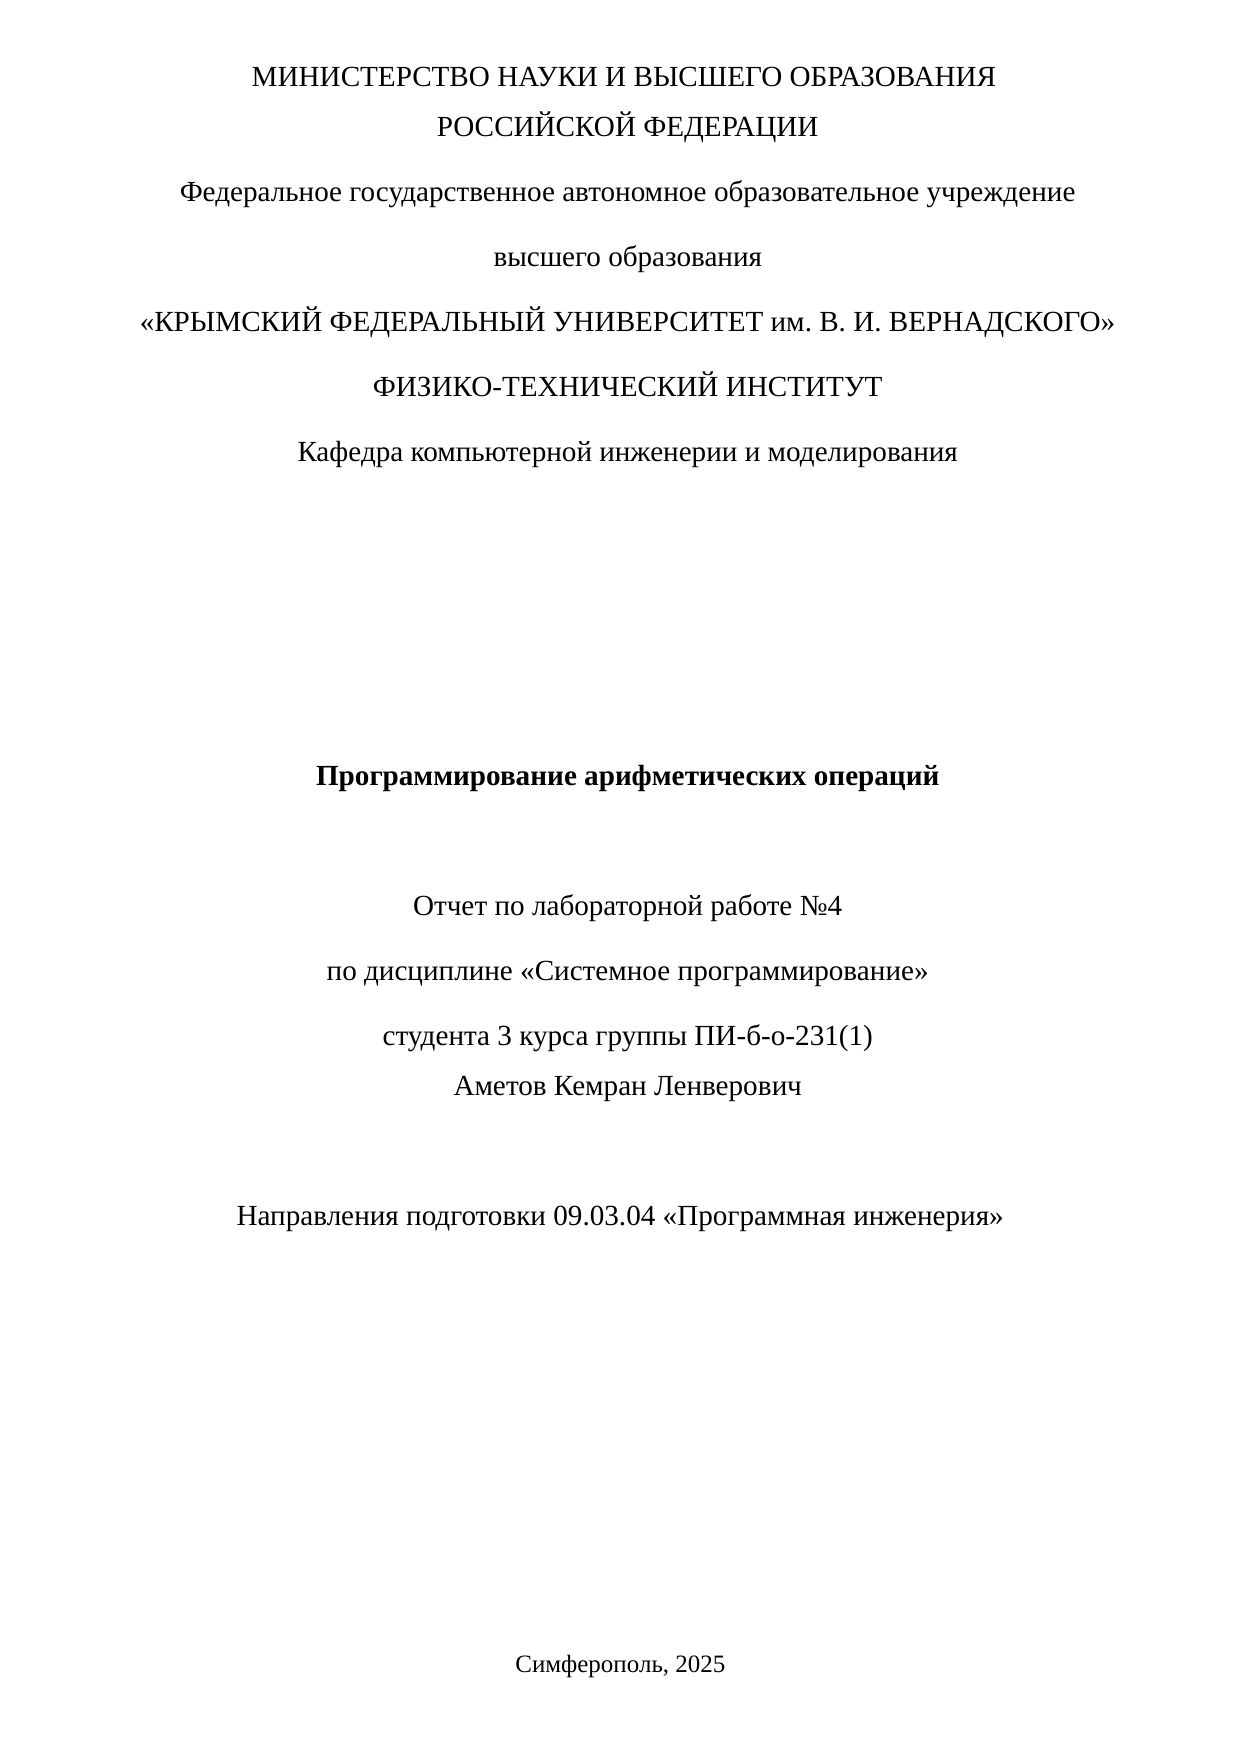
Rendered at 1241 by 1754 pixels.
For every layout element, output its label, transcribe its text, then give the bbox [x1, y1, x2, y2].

text Симферополь, 2025 [59, 1649, 1181, 1677]
text Направления подготовки 09.03.04 «Программная инженерия» [59, 1198, 1181, 1275]
text ФИЗИКО-ТЕХНИЧЕСКИЙ ИНСТИТУТ [59, 369, 1196, 402]
text по дисциплине «Системное программирование» [59, 953, 1196, 987]
text Кафедра компьютерной инженерии и моделирования [59, 434, 1196, 467]
text «КРЫМСКИЙ ФЕДЕРАЛЬНЫЙ УНИВЕРСИТЕТ им. В. И. ВЕРНАДСКОГО» [59, 304, 1196, 338]
text студента 3 курса группы ПИ-б-о-231(1) Аметов Кемран Ленверович [59, 1018, 1196, 1102]
text Программирование арифметических операций [59, 758, 1196, 792]
text Отчет по лабораторной работе №4 [59, 888, 1196, 922]
text высшего образования [59, 239, 1196, 273]
text Федеральное государственное автономное образовательное учреждение [59, 174, 1196, 208]
text МИНИСТЕРСТВО НАУКИ И ВЫСШЕГО ОБРАЗОВАНИЯ РОССИЙСКОЙ ФЕДЕРАЦИИ [59, 59, 1196, 143]
